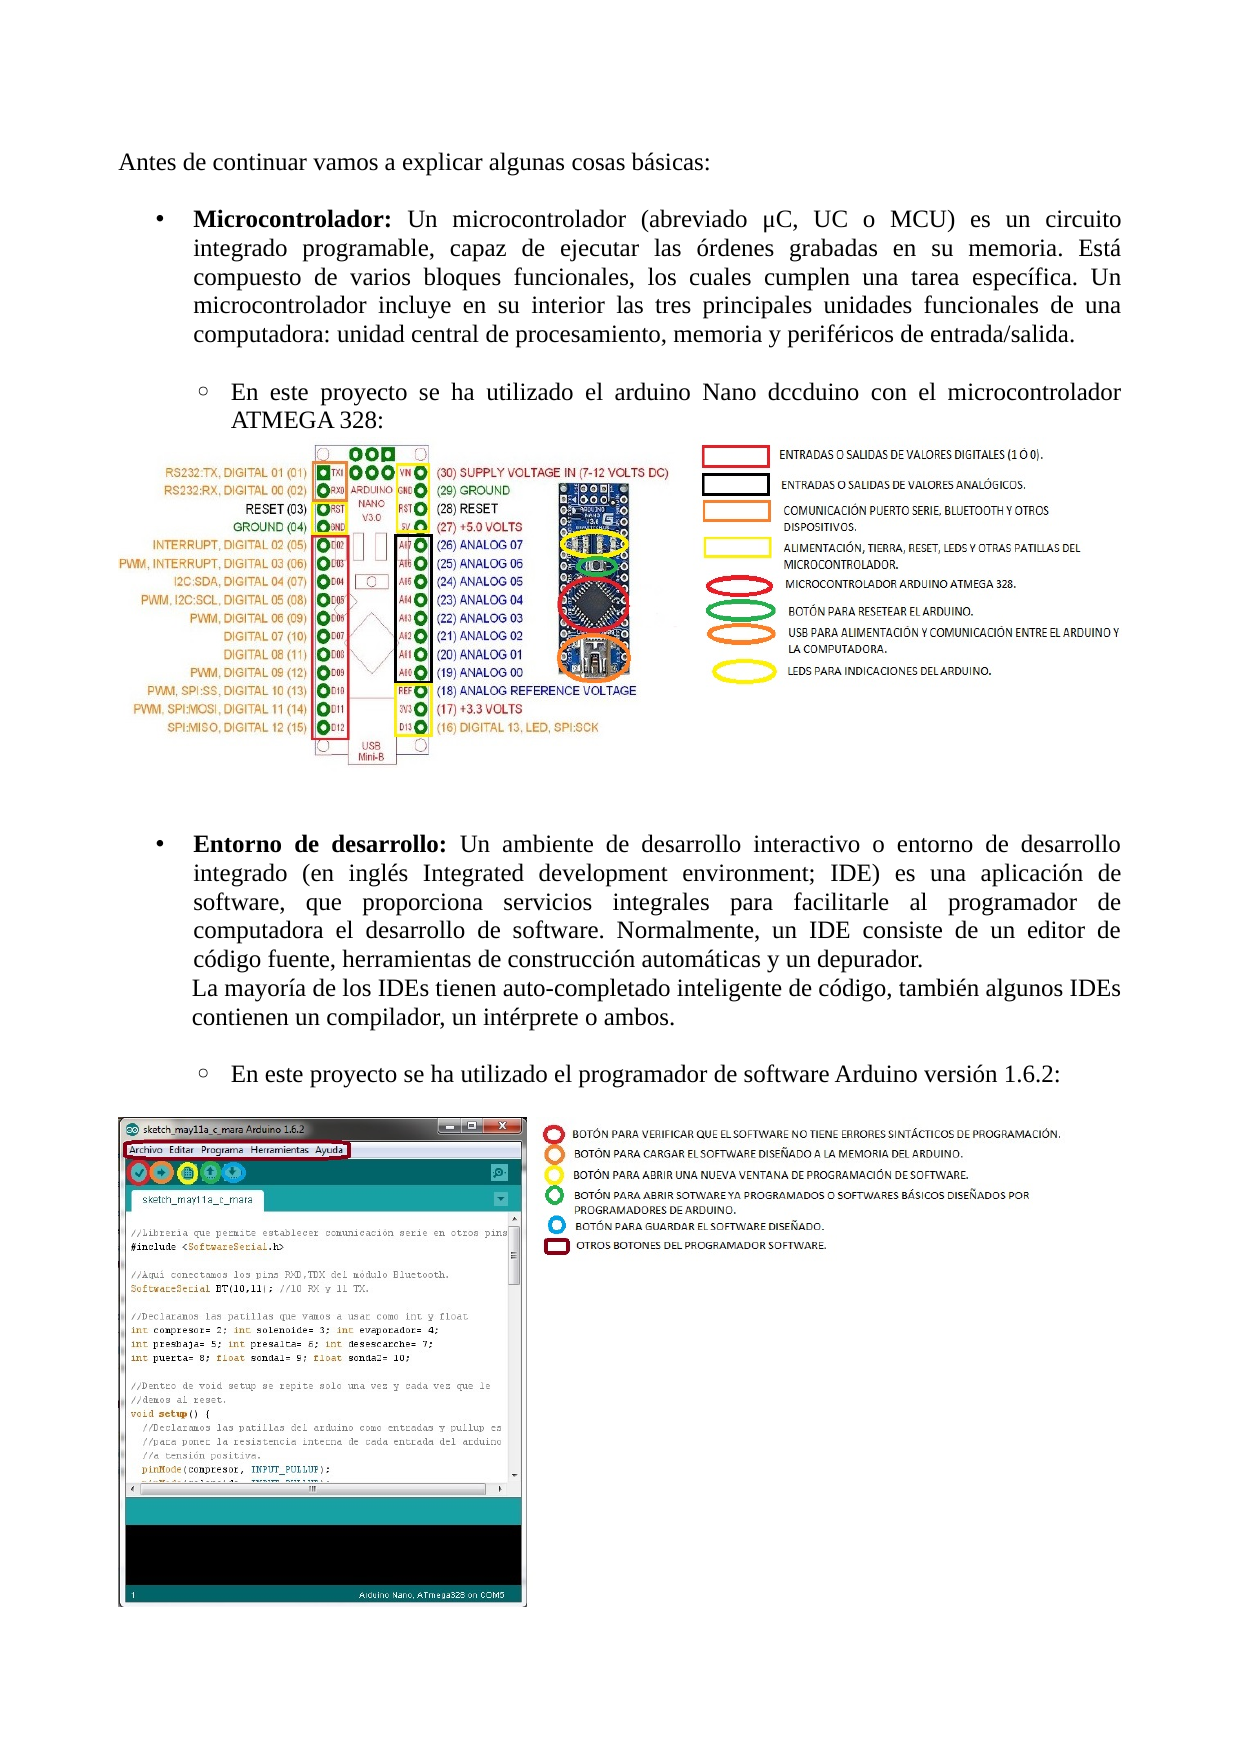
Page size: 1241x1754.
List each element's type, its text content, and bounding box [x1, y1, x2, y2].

list Microcontrolador: Un microcontrolador (abreviado μC, UC o MCU) es un circuito integrado programable, capaz de ejecutar las órdenes grabadas en su memoria. Está compuesto de varios bloques funcionales, los cuales cumplen una tarea específica. Un microcontrolador incluye en su interior las tres principales unidades funcionales de una computadora: unidad central de procesamiento, memoria y periféricos de entrada/salida. [156, 204, 1122, 348]
list En este proyecto se ha utilizado el arduino Nano dccduino con el microcontrolador ATMEGA 328: [193, 377, 1122, 434]
picture [118, 1117, 1122, 1607]
list Entorno de desarrollo: Un ambiente de desarrollo interactivo o entorno de desarrollo integrado (en inglés Integrated development environment; IDE) es una aplicación de software, que proporciona servicios integrales para facilitarle al programador de computadora el desarrollo de software. Normalmente, un IDE consiste de un editor de código fuente, herramientas de construcción automáticas y un depurador. [156, 829, 1122, 973]
text La mayoría de los IDEs tienen auto-completado inteligente de código, también algunos IDEs contienen un compilador, un intérprete o ambos. [118, 973, 1122, 1030]
text Antes de continuar vamos a explicar algunas cosas básicas: [118, 147, 1122, 176]
list En este proyecto se ha utilizado el programador de software Arduino versión 1.6.2: [193, 1059, 1122, 1088]
picture [118, 437, 1122, 772]
